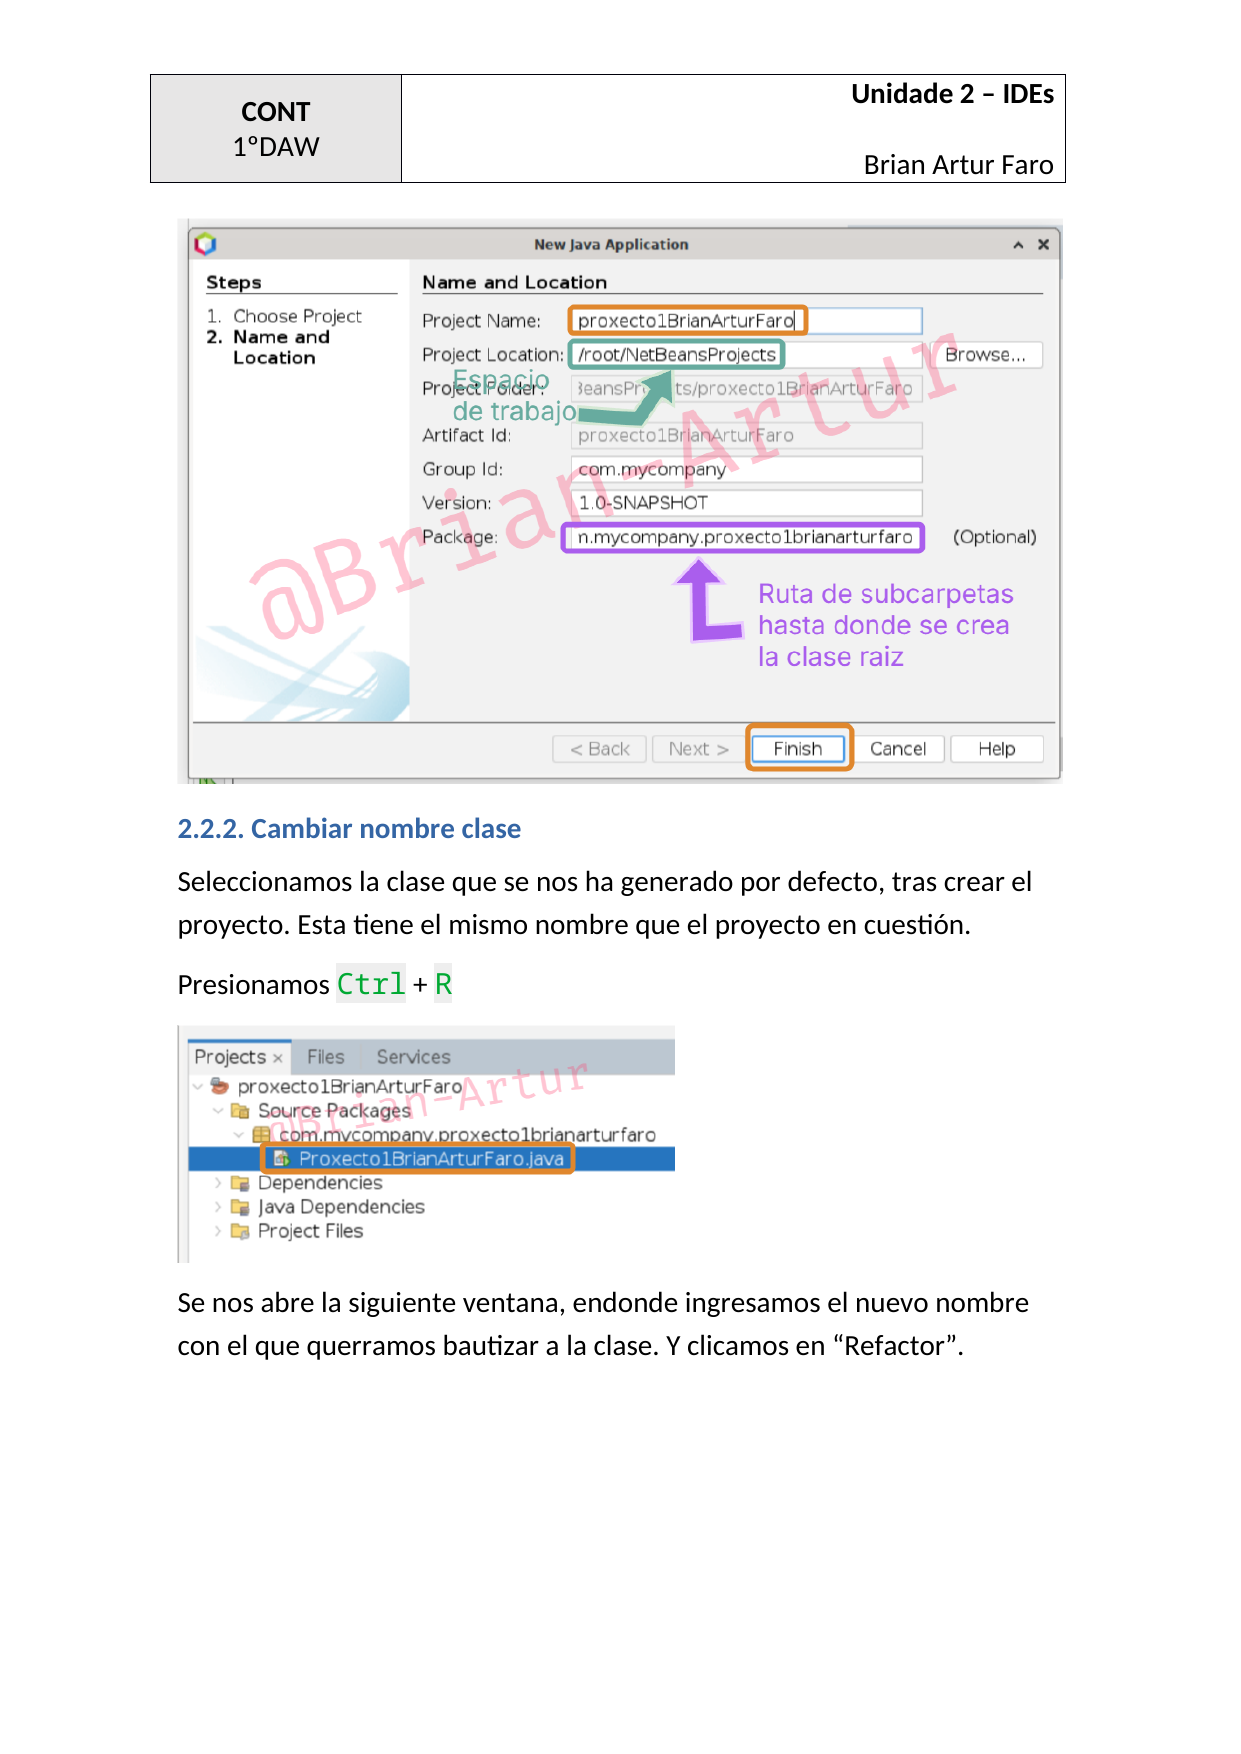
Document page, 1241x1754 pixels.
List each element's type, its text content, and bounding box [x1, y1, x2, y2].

picture [177, 218, 1063, 784]
text Se nos abre la siguiente ventana, endonde ingresamos el nuevo nombre con el que querramos bautizar a la clase. Y clicamos en “Refactor”. [177, 1284, 1063, 1362]
text Presionamos Ctrl + R [177, 963, 1063, 1003]
text Seleccionamos la clase que se nos ha generado por defecto, tras crear el proyecto. Esta tiene el mismo nombre que el proyecto en cuestión. [177, 863, 1063, 941]
picture [177, 1025, 675, 1263]
text 2.2.2. Cambiar nombre clase [177, 810, 1063, 845]
